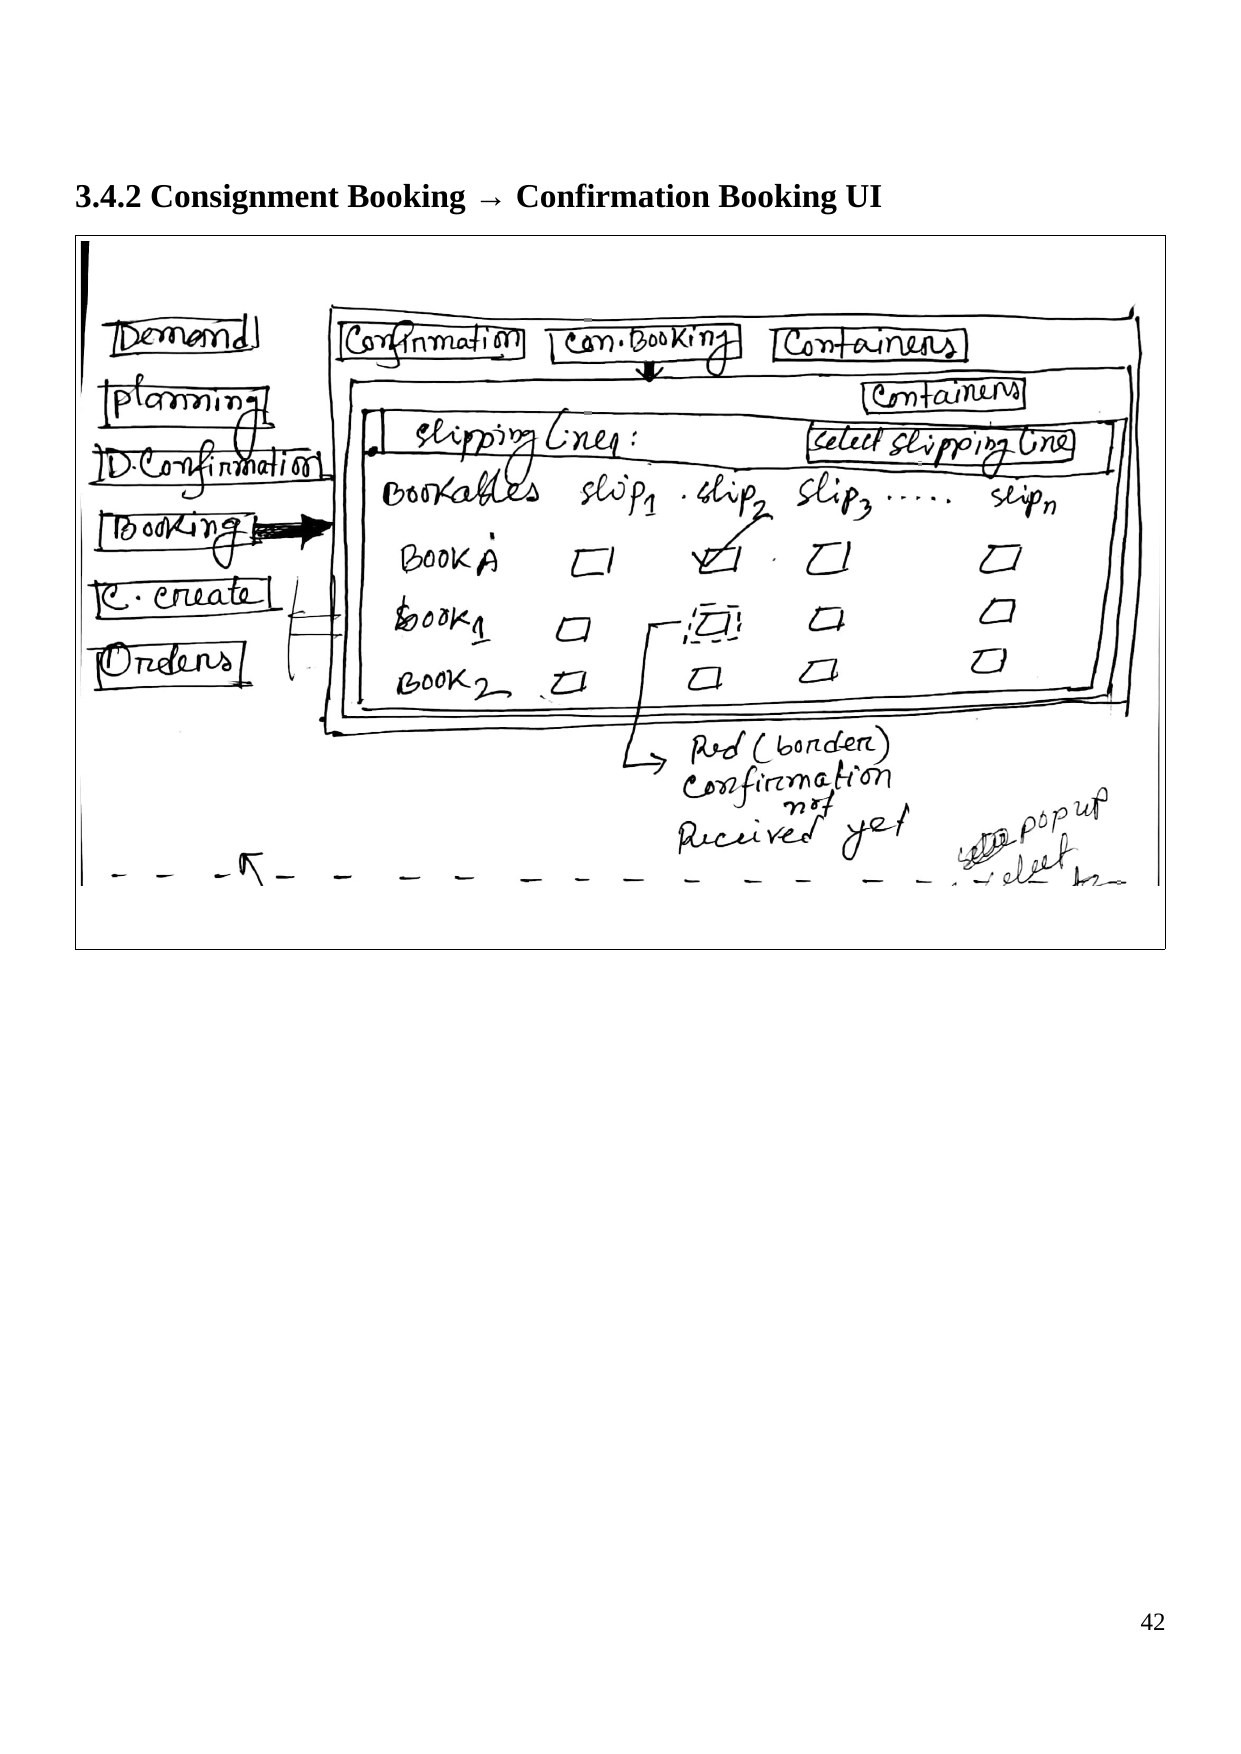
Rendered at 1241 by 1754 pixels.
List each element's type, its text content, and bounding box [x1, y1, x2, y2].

picture [80, 241, 1160, 886]
text 3.4.2 Consignment Booking → Confirmation Booking UI [75, 177, 1165, 215]
table_header [76, 236, 1165, 949]
